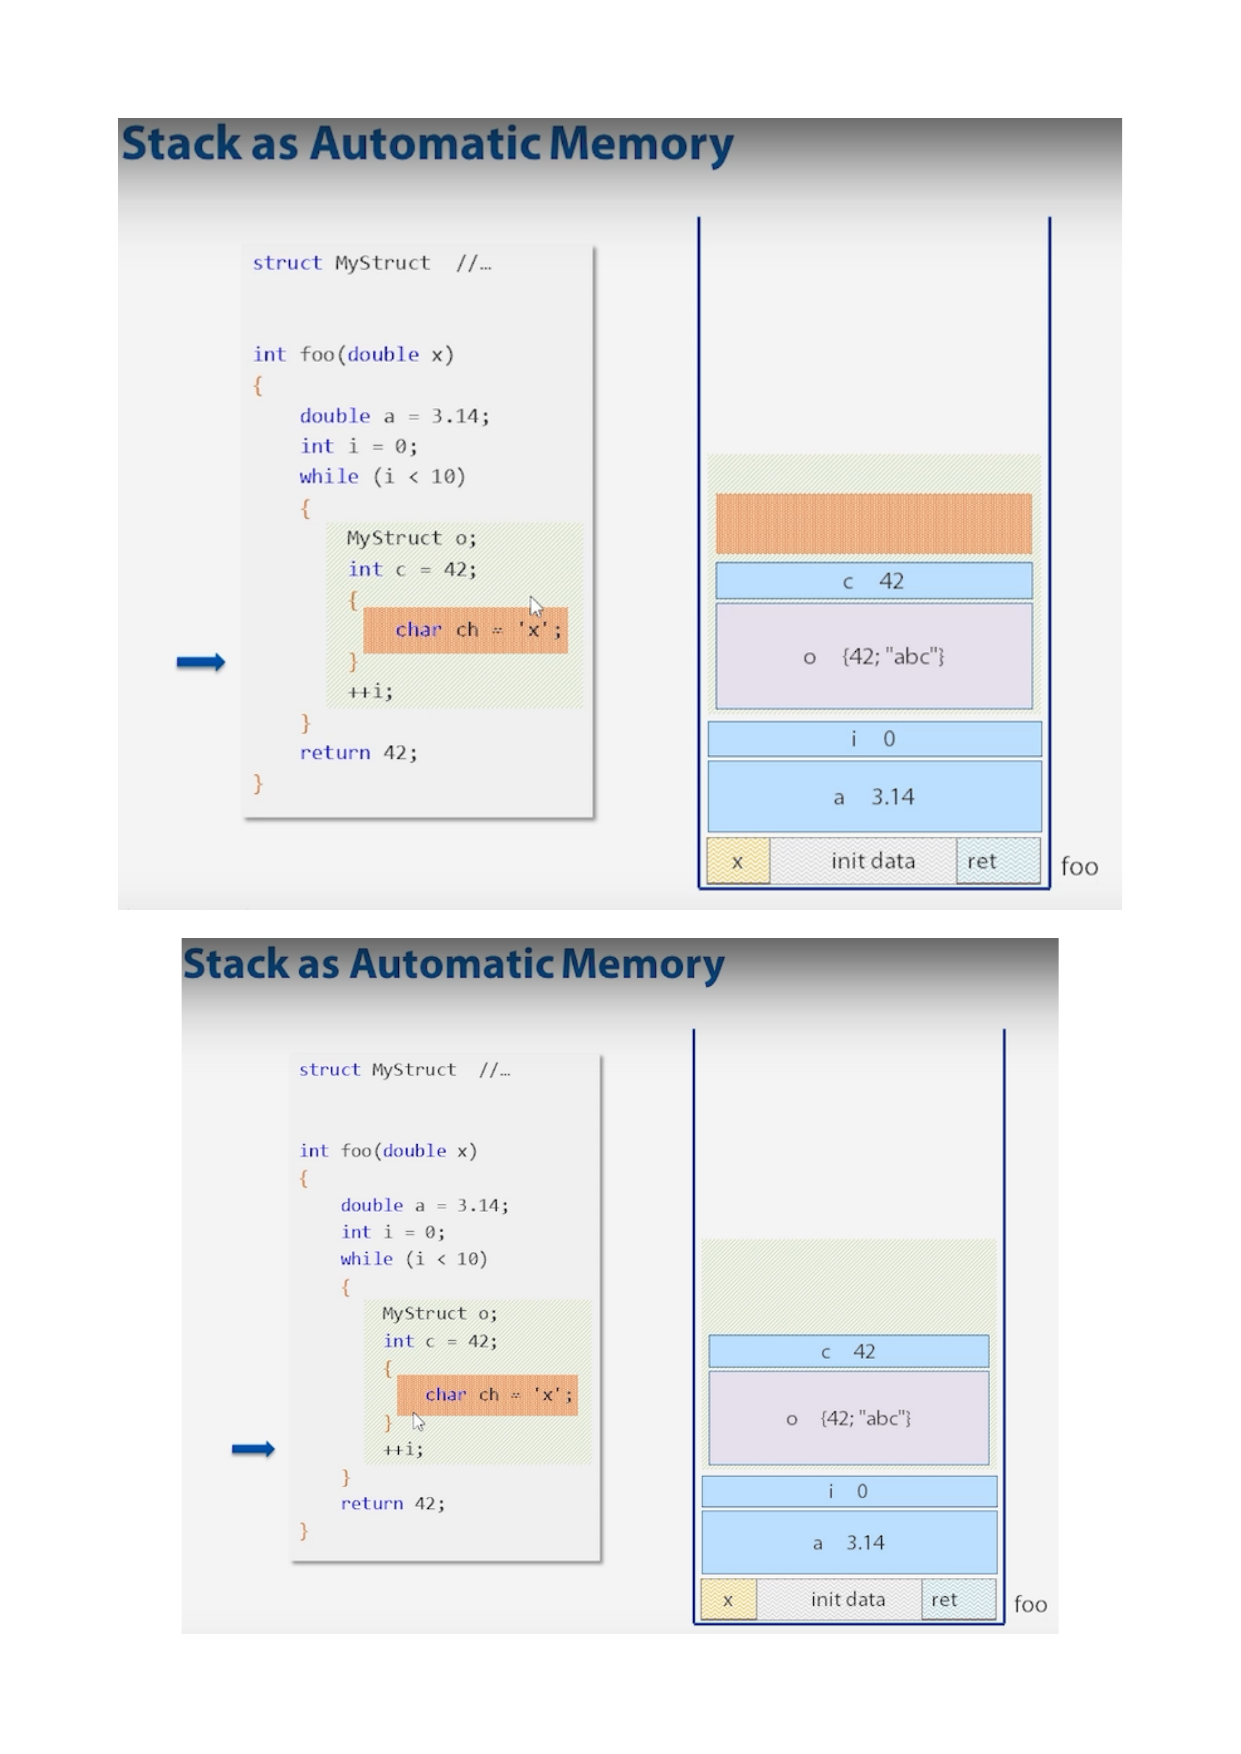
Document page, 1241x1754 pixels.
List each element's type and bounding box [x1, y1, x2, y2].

picture [181, 938, 1059, 1634]
picture [118, 118, 1123, 910]
